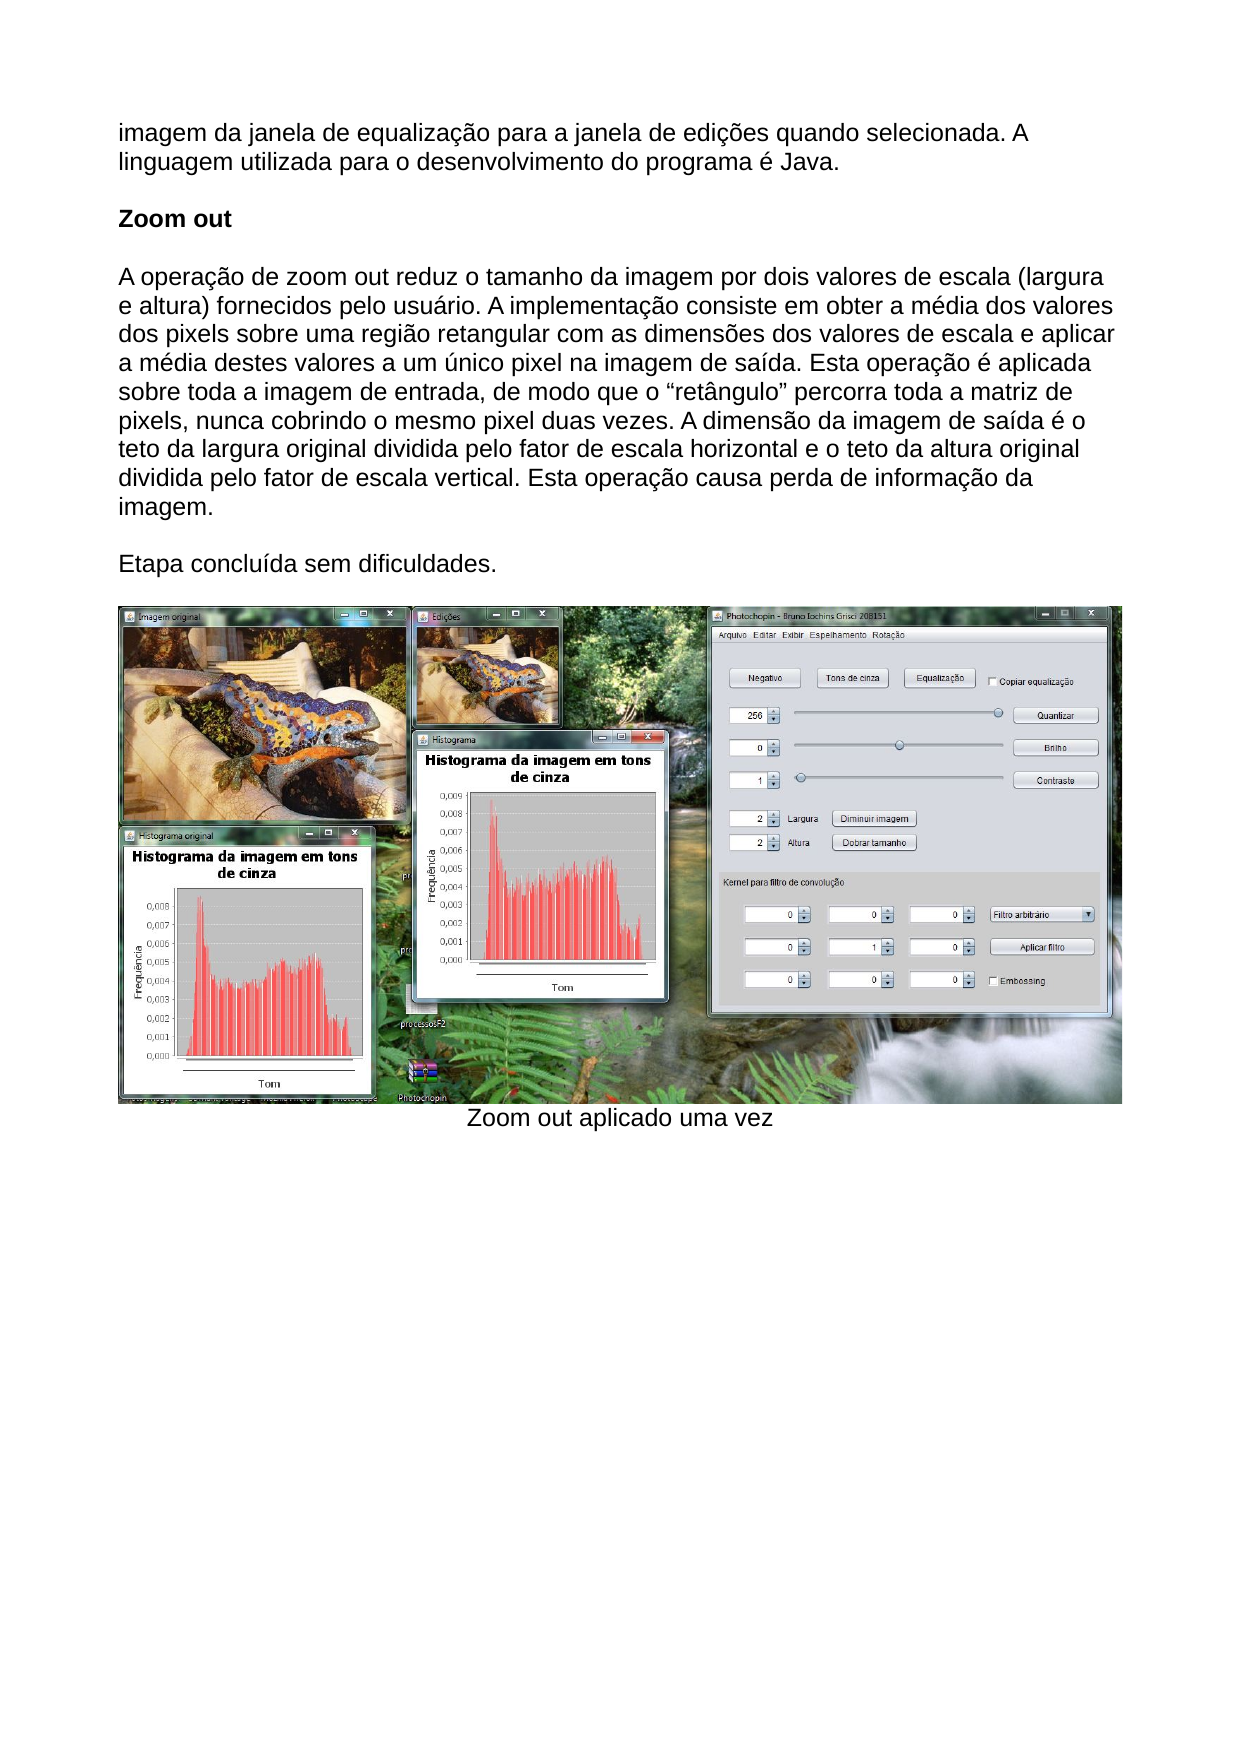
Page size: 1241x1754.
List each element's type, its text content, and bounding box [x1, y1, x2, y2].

text imagem da janela de equalização para a janela de edições quando selecionada. A linguagem utilizada para o desenvolvimento do programa é Java. [118, 118, 1122, 176]
text Etapa concluída sem dificuldades. [118, 549, 1122, 578]
text A operação de zoom out reduz o tamanho da imagem por dois valores de escala (largura e altura) fornecidos pelo usuário. A implementação consiste em obter a média dos valores dos pixels sobre uma região retangular com as dimensões dos valores de escala e aplicar a média destes valores a um único pixel na imagem de saída. Esta operação é aplicada sobre toda a imagem de entrada, de modo que o “retângulo” percorra toda a matriz de pixels, nunca cobrindo o mesmo pixel duas vezes. A dimensão da imagem de saída é o teto da largura original dividida pelo fator de escala horizontal e o teto da altura original dividida pelo fator de escala vertical. Esta operação causa perda de informação da imagem. [118, 262, 1122, 521]
text Zoom out [118, 204, 1122, 233]
picture [118, 606, 1123, 1104]
text Zoom out aplicado uma vez [118, 1104, 1122, 1132]
